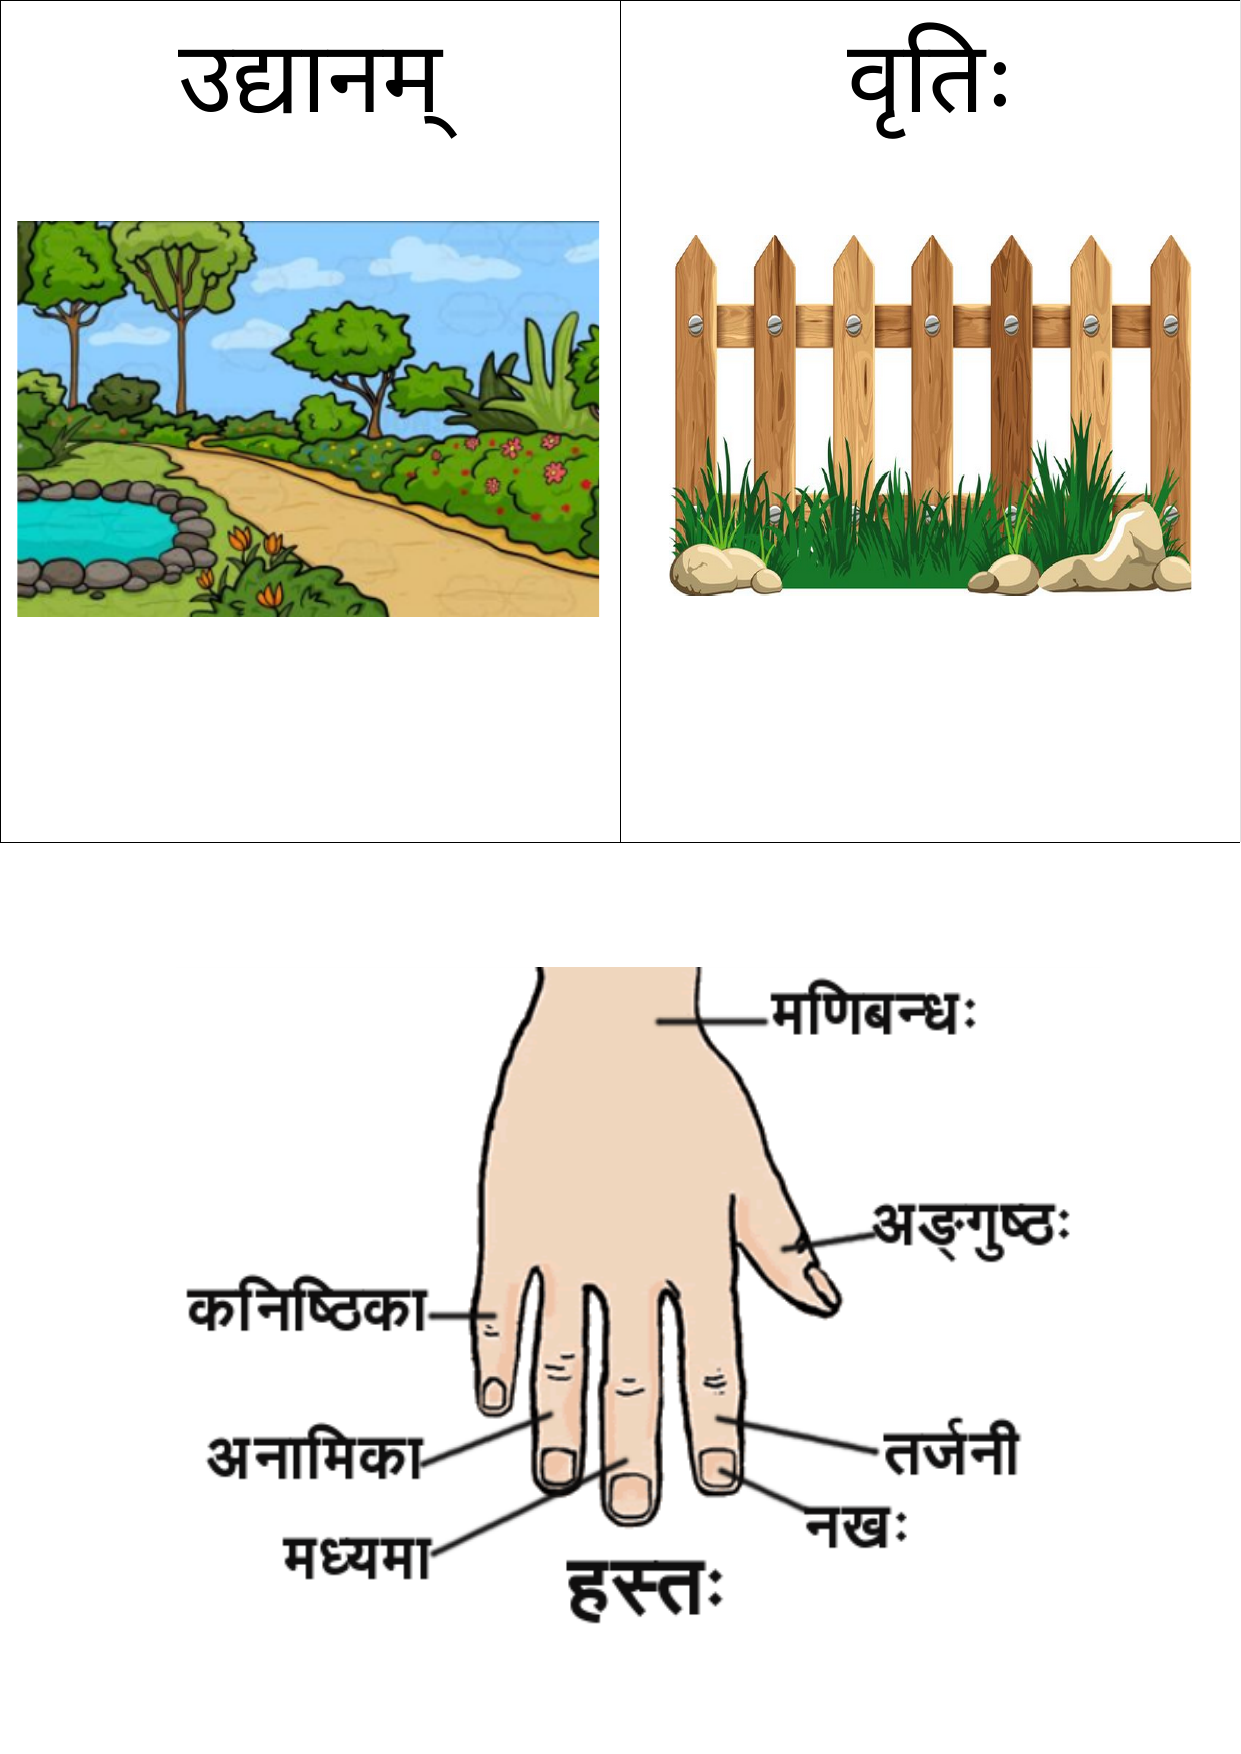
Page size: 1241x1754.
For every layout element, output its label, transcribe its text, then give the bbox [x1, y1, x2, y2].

table_header वृतिः [621, 1, 1240, 842]
picture [176, 967, 1103, 1638]
table_header उद्यानम् [1, 1, 620, 842]
picture [17, 221, 600, 617]
picture [668, 235, 1192, 596]
